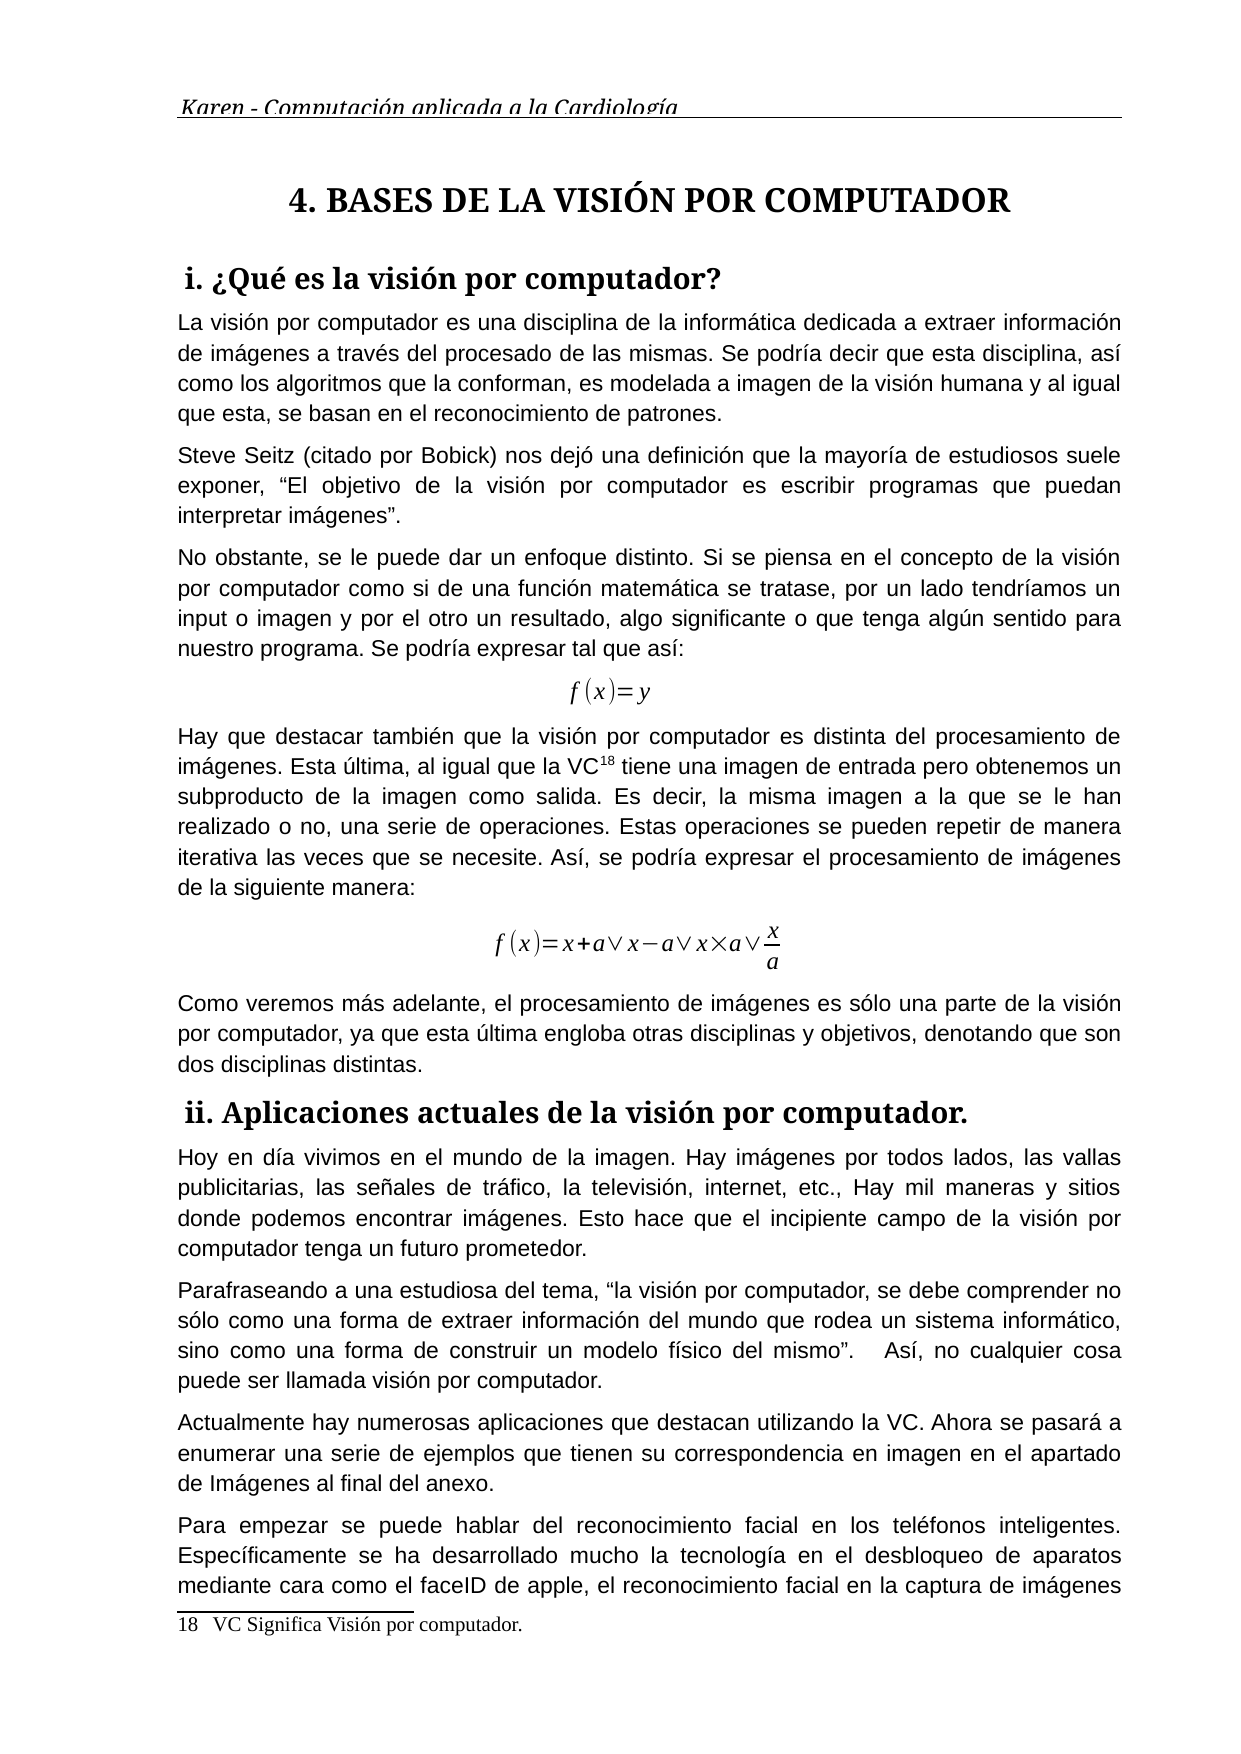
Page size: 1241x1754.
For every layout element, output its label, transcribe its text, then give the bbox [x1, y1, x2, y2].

list Bases de la visión por computador [177, 177, 1122, 222]
list Para empezar se puede hablar del reconocimiento facial en los teléfonos inteligentes. Específicamente se ha desarrollado mucho la tecnología en el desbloqueo de aparatos mediante cara como el faceID de apple, el reconocimiento facial en la captura de imágenes [177, 1512, 1122, 1598]
list No obstante, se le puede dar un enfoque distinto. Si se piensa en el concepto de la visión por computador como si de una función matemática se tratase, por un lado tendríamos un input o imagen y por el otro un resultado, algo significante o que tenga algún sentido para nuestro programa. Se podría expresar tal que así: [177, 544, 1122, 661]
list ¿Qué es la visión por computador? [177, 258, 1122, 298]
list Hay que destacar también que la visión por computador es distinta del procesamiento de imágenes. Esta última, al igual que la VC tiene una imagen de entrada pero obtenemos un subproducto de la imagen como salida. Es decir, la misma imagen a la que se le han realizado o no, una serie de operaciones. Estas operaciones se pueden repetir de manera iterativa las veces que se necesite. Así, se podría expresar el procesamiento de imágenes de la siguiente manera: [177, 723, 1122, 900]
list Actualmente hay numerosas aplicaciones que destacan utilizando la VC. Ahora se pasará a enumerar una serie de ejemplos que tienen su correspondencia en imagen en el apartado de Imágenes al final del anexo. [177, 1409, 1122, 1496]
list VC Significa Visión por computador. [177, 1612, 1122, 1636]
list Aplicaciones actuales de la visión por computador. [177, 1093, 1122, 1132]
list Como veremos más adelante, el procesamiento de imágenes es sólo una parte de la visión por computador, ya que esta última engloba otras disciplinas y objetivos, denotando que son dos disciplinas distintas. [177, 990, 1122, 1077]
list La visión por computador es una disciplina de la informática dedicada a extraer información de imágenes a través del procesado de las mismas. Se podría decir que esta disciplina, así como los algoritmos que la conforman, es modelada a imagen de la visión humana y al igual que esta, se basan en el reconocimiento de patrones. [177, 309, 1122, 426]
list Hoy en día vivimos en el mundo de la imagen. Hay imágenes por todos lados, las vallas publicitarias, las señales de tráfico, la televisión, internet, etc., Hay mil maneras y sitios donde podemos encontrar imágenes. Esto hace que el incipiente campo de la visión por computador tenga un futuro prometedor. [177, 1144, 1122, 1261]
list Parafraseando a una estudiosa del tema, “la visión por computador, se debe comprender no sólo como una forma de extraer información del mundo que rodea un sistema informático, sino como una forma de construir un modelo físico del mismo”. Así, no cualquier cosa puede ser llamada visión por computador. [177, 1277, 1122, 1394]
list Steve Seitz (citado por Bobick) nos dejó una definición que la mayoría de estudiosos suele exponer, “El objetivo de la visión por computador es escribir programas que puedan interpretar imágenes”. [177, 442, 1122, 529]
